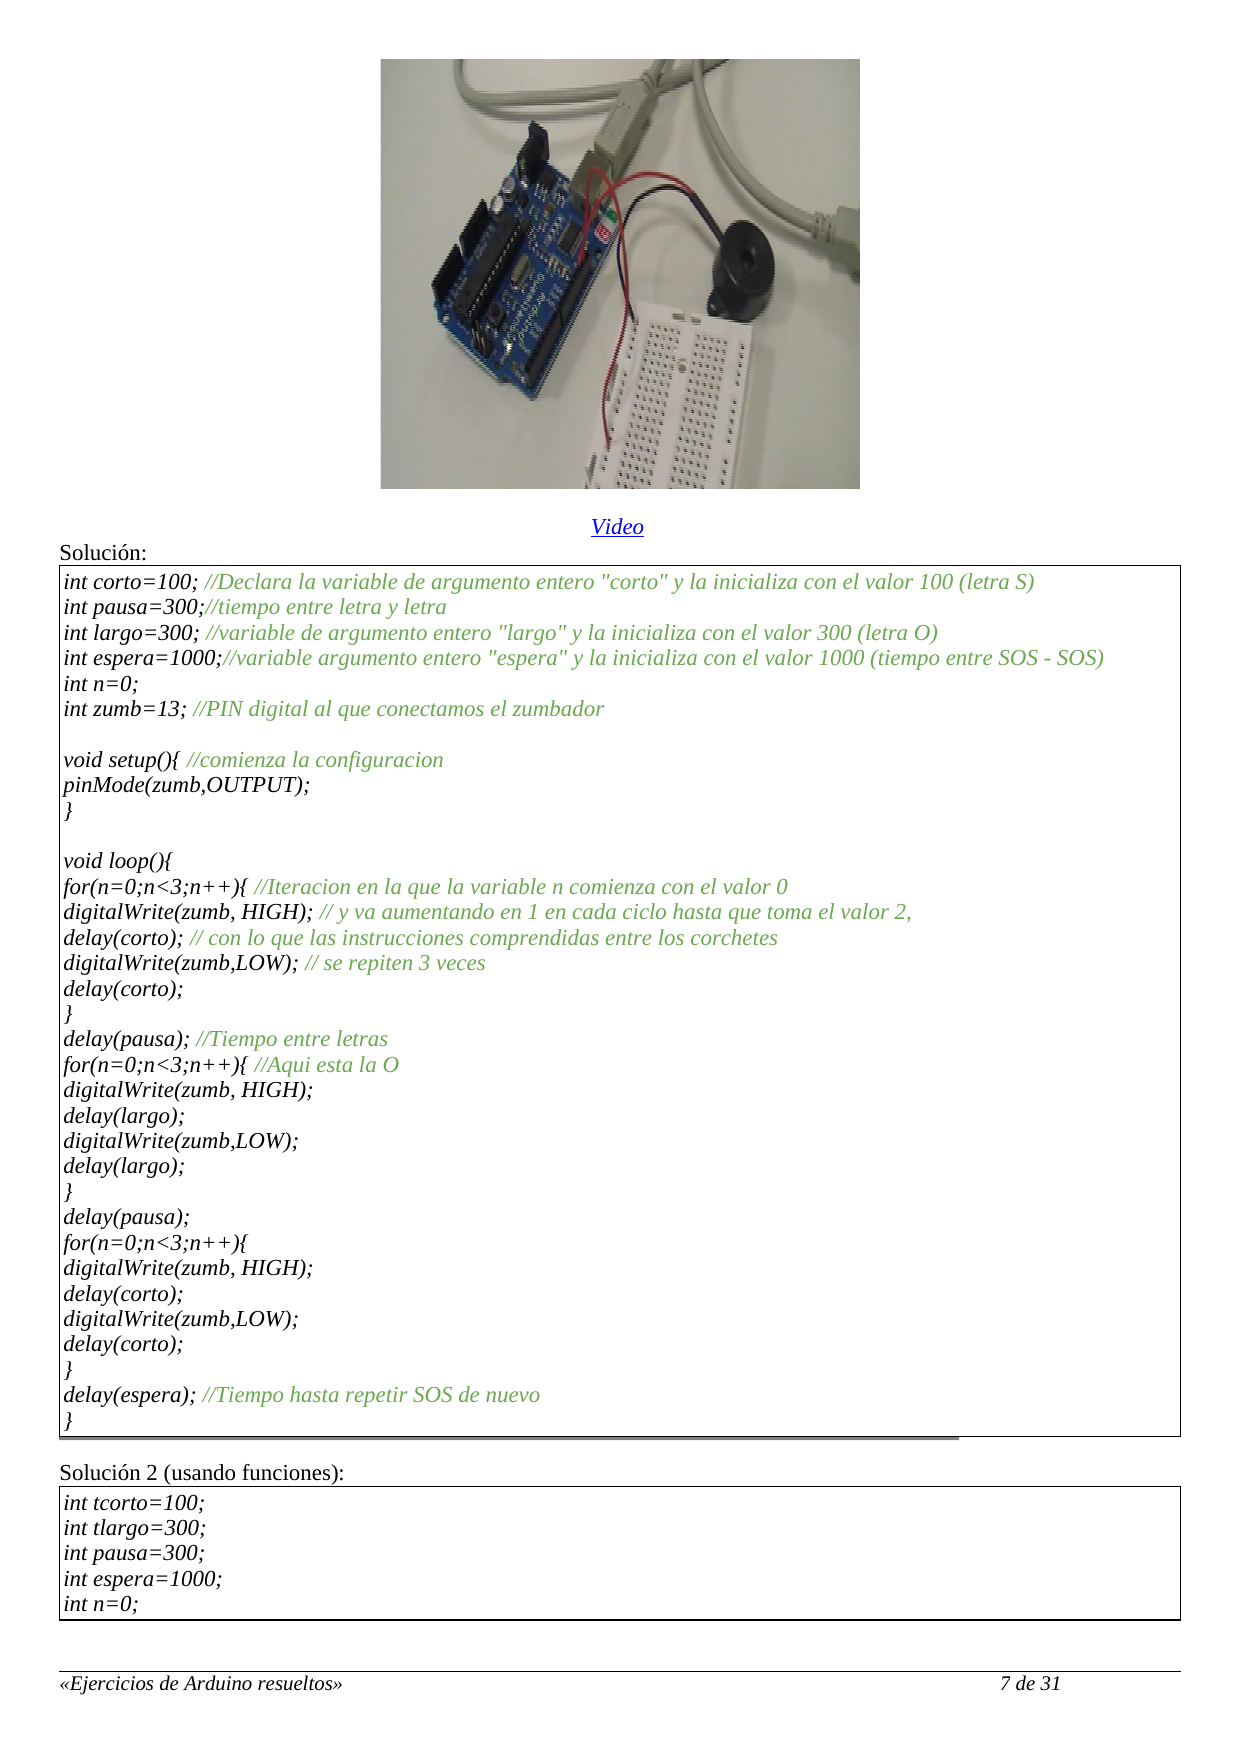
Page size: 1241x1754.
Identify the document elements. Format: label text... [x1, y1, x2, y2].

text void loop(){ [60, 844, 1180, 870]
text int pausa=300; [207, 1536, 1180, 1562]
text delay(pausa); [74, 1200, 1180, 1226]
text int pausa=300;//tiempo entre letra y letra [449, 590, 1180, 616]
text delay(espera); //Tiempo hasta repetir SOS de nuevo [74, 1378, 1180, 1404]
text int largo=300; //variable de argumento entero "largo" y la inicializa con el valor 300 (letra O) [449, 616, 1180, 641]
text Solución 2 (usando funciones): [345, 1460, 1181, 1486]
text digitalWrite(zumb,LOW); [187, 1124, 1180, 1149]
text Video [650, 514, 1181, 539]
text int n=0; [60, 1587, 1180, 1619]
text for(n=0;n<3;n++){ //Aqui esta la O [390, 1048, 1180, 1073]
text delay(largo); [60, 1149, 1180, 1175]
text delay(largo); [187, 1099, 1180, 1124]
text digitalWrite(zumb, HIGH); [316, 1073, 1180, 1099]
text int espera=1000;//variable argumento entero "espera" y la inicializa con el valor 1000 (tiempo entre SOS - SOS) [941, 641, 1180, 667]
text delay(corto); // con lo que las instrucciones comprendidas entre los corchetes [781, 921, 1180, 946]
text digitalWrite(zumb,LOW); // se repiten 3 veces [488, 946, 1180, 972]
text Video [59, 514, 591, 539]
text for(n=0;n<3;n++){ [192, 1226, 1180, 1251]
text int corto=100; //Declara la variable de argumento entero "corto" y la inicializa con el valor 100 (letra S) [60, 566, 1180, 590]
text } [74, 997, 1180, 1022]
text delay(pausa); //Tiempo entre letras [74, 1022, 1180, 1048]
text int zumb=13; //PIN digital al que conectamos el zumbador [141, 692, 1180, 717]
picture [380, 59, 860, 489]
text pinMode(zumb,OUTPUT); [313, 768, 1180, 794]
text Solución: [59, 539, 1181, 565]
text int tlargo=300; [207, 1511, 1180, 1536]
text digitalWrite(zumb, HIGH); // y va aumentando en 1 en cada ciclo hasta que toma el valor 2, [791, 895, 1180, 921]
text for(n=0;n<3;n++){ //Iteracion en la que la variable n comienza con el valor 0 [176, 870, 1180, 895]
text int n=0; [141, 667, 1180, 692]
text } [74, 1353, 1180, 1378]
text } [74, 794, 1180, 819]
text int tcorto=100; [60, 1487, 1180, 1511]
text delay(corto); [186, 1277, 1180, 1302]
text digitalWrite(zumb,LOW); [186, 1302, 1180, 1327]
text int espera=1000; [207, 1562, 1180, 1587]
text delay(corto); [186, 1327, 1180, 1353]
text } [60, 1404, 1180, 1436]
text digitalWrite(zumb, HIGH); [251, 1251, 1180, 1277]
text delay(corto); [186, 972, 1180, 997]
text } [74, 1175, 1180, 1200]
text void setup(){ //comienza la configuracion [60, 743, 1180, 768]
